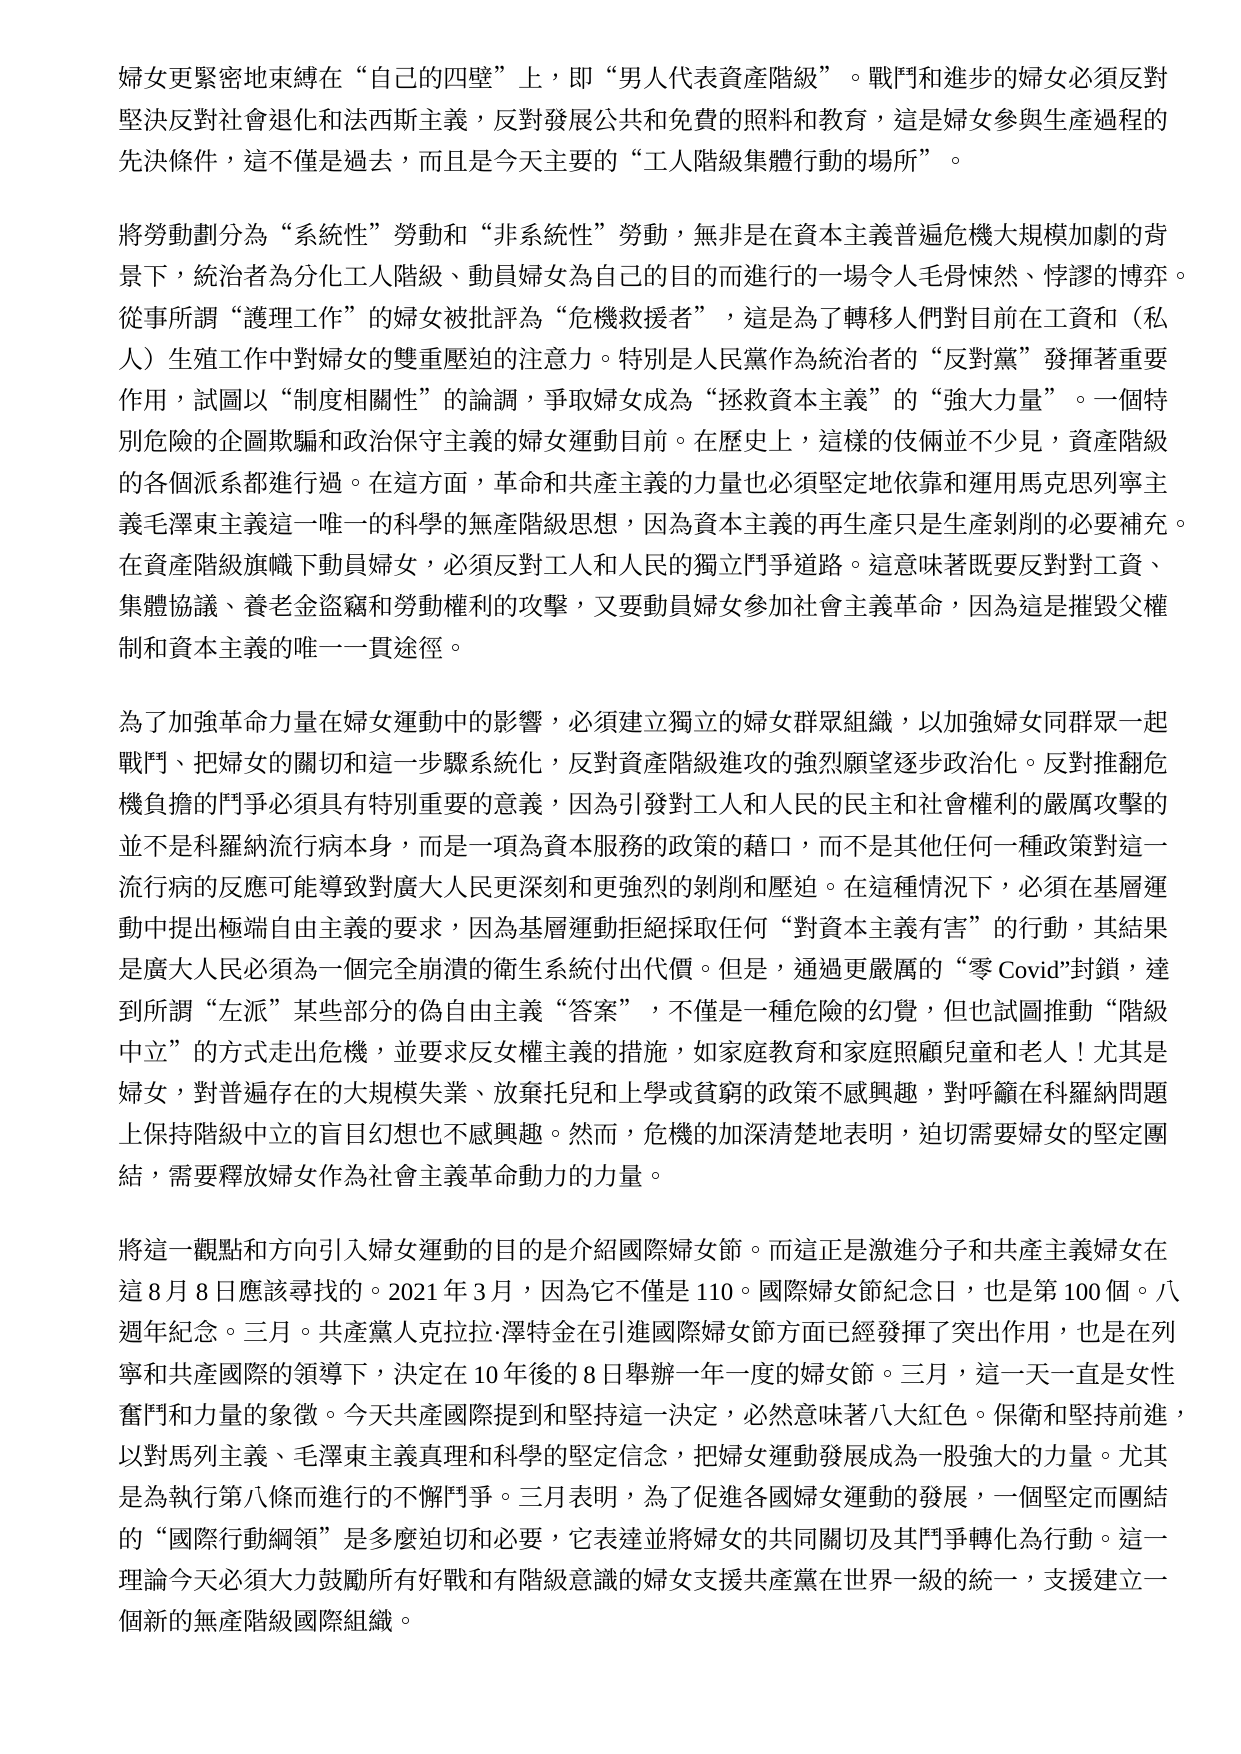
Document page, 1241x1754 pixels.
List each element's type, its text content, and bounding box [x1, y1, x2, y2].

text 2021-03-08T13:38:24+00:00 沒有 ['/templates/protostar/images/custom system/custom search按鈕.svg') 我們高興地聽到紅陣集體（奧地利）8日的發言。將於3月出版： 各國無產階級，團結起來！ 2021年國際婦女節：高紅八。三月。 110年前，數十萬婦女第一次在國際婦女節走上街頭，10年後，國際婦女節成為世界第8個婦女節。三月，作為反對父權制和資本的“國際行為”的標誌。世界前八名。1921年3月的示威活動是在一場大流行（西班牙流感）中進行的，這並沒有阻止婦女參加示威活動，反而成為反對壓迫和剝削的戰鬥訊號。尤其是這個百歲老人。八週年紀念。三月份，我們要強調並歡迎所有來到第八屆的女性。2021年3月，為婦女的動員、政治化和組織化進行一場強有力的鬥爭，其堅定目標是為革命釋放婦女的力量！ 在統治者反對科羅納流行病的政策的催化和推動下，資本主義普遍危機的嚴重惡化，導致去年奧地利的階級鬥爭和人民運動發展不平衡但不穩定。為了減輕工人階級和人民的危機負擔，資產階級發動了反動攻勢，相當於反對已經實現的民主權利和社會權利。近年來頻繁宣揚的男女平等的“西方價值觀”在空氣中消散，“婦女重返社會”的保守反動政策公開成為資本主義危機管理的核心支柱之一。兒童保育和學校幾乎全部轉移到家庭，因此主要轉移到婦女。此外，資產階級“抗擊流行病”的政策使大規模失業率上升到一個可悲的高峰，這導致了進一步的貧困，特別是婦女的貧困（由於以前的收入大多較低），並將繼續導致進一步的貧困。這首先意味著，“家庭父權制”的桎梏正在收緊，越來越依賴男性，這是一個爆炸性的大鍋，越來越多地表現為對婦女和兒童的暴力以及對婦女的謀殺。資產階級的這些攻擊，增加了婦女在階級鬥爭中參與政治糾紛的機會，不同部門、不同行業的婦女反對統治者的行為，特別是，我們反對放棄兒童保育，並敦促這場鬥爭得到更進一步和更持續的發展。在這場風波中，也有相當一部分以前不懂政治的婦女捲入了這場紛爭，因為資產階級的尖銳攻擊，使看似“私密的四壁”更明顯地成為階級鬥爭的艱苦戰場。 在這場辯論中，特別有必要打擊婦女運動內部的趨勢，這些趨勢希望以一件似乎“社會上更容易接受的外衣”來支援和體現“婦女重返社會”的資產階級政策。對“有償私人護理工作”、所謂“家庭主婦工資”甚至“無條件基本收入”的要求，使統治者的父權紐帶更加緊密，因為他們把婦女更緊密地束縛在“自己的四壁”上，即“男人代表資產階級”。戰鬥和進步的婦女必須反對堅決反對社會退化和法西斯主義，反對發展公共和免費的照料和教育，這是婦女參與生產過程的先決條件，這不僅是過去，而且是今天主要的“工人階級集體行動的場所”。 將勞動劃分為“系統性”勞動和“非系統性”勞動，無非是在資本主義普遍危機大規模加劇的背景下，統治者為分化工人階級、動員婦女為自己的目的而進行的一場令人毛骨悚然、悖謬的博弈。從事所謂“護理工作”的婦女被批評為“危機救援者”，這是為了轉移人們對目前在工資和（私人）生殖工作中對婦女的雙重壓迫的注意力。特別是人民黨作為統治者的“反對黨”發揮著重要作用，試圖以“制度相關性”的論調，爭取婦女成為“拯救資本主義”的“強大力量”。一個特別危險的企圖欺騙和政治保守主義的婦女運動目前。在歷史上，這樣的伎倆並不少見，資產階級的各個派系都進行過。在這方面，革命和共產主義的力量也必須堅定地依靠和運用馬克思列寧主義毛澤東主義這一唯一的科學的無產階級思想，因為資本主義的再生產只是生產剝削的必要補充。在資產階級旗幟下動員婦女，必須反對工人和人民的獨立鬥爭道路。這意味著既要反對對工資、集體協議、養老金盜竊和勞動權利的攻擊，又要動員婦女參加社會主義革命，因為這是摧毀父權制和資本主義的唯一一貫途徑。 為了加強革命力量在婦女運動中的影響，必須建立獨立的婦女群眾組織，以加強婦女同群眾一起戰鬥、把婦女的關切和這一步驟系統化，反對資產階級進攻的強烈願望逐步政治化。反對推翻危機負擔的鬥爭必須具有特別重要的意義，因為引發對工人和人民的民主和社會權利的嚴厲攻擊的並不是科羅納流行病本身，而是一項為資本服務的政策的藉口，而不是其他任何一種政策對這一流行病的反應可能導致對廣大人民更深刻和更強烈的剝削和壓迫。在這種情況下，必須在基層運動中提出極端自由主義的要求，因為基層運動拒絕採取任何“對資本主義有害”的行動，其結果是廣大人民必須為一個完全崩潰的衛生系統付出代價。但是，通過更嚴厲的“零Covid”封鎖，達到所謂“左派”某些部分的偽自由主義“答案”，不僅是一種危險的幻覺，但也試圖推動“階級中立”的方式走出危機，並要求反女權主義的措施，如家庭教育和家庭照顧兒童和老人！尤其是婦女，對普遍存在的大規模失業、放棄托兒和上學或貧窮的政策不感興趣，對呼籲在科羅納問題上保持階級中立的盲目幻想也不感興趣。然而，危機的加深清楚地表明，迫切需要婦女的堅定團結，需要釋放婦女作為社會主義革命動力的力量。 將這一觀點和方向引入婦女運動的目的是介紹國際婦女節。而這正是激進分子和共產主義婦女在這8月8日應該尋找的。2021年3月，因為它不僅是110。國際婦女節紀念日，也是第100個。八週年紀念。三月。共產黨人克拉拉·澤特金在引進國際婦女節方面已經發揮了突出作用，也是在列寧和共產國際的領導下，決定在10年後的8日舉辦一年一度的婦女節。三月，這一天一直是女性奮鬥和力量的象徵。今天共產國際提到和堅持這一決定，必然意味著八大紅色。保衛和堅持前進，以對馬列主義、毛澤東主義真理和科學的堅定信念，把婦女運動發展成為一股強大的力量。尤其是為執行第八條而進行的不懈鬥爭。三月表明，為了促進各國婦女運動的發展，一個堅定而團結的“國際行動綱領”是多麼迫切和必要，它表達並將婦女的共同關切及其鬥爭轉化為行動。這一理論今天必須大力鼓勵所有好戰和有階級意識的婦女支援共產黨在世界一級的統一，支援建立一個新的無產階級國際組織。 [118, 59, 1181, 1638]
text [118, 1658, 1181, 1686]
